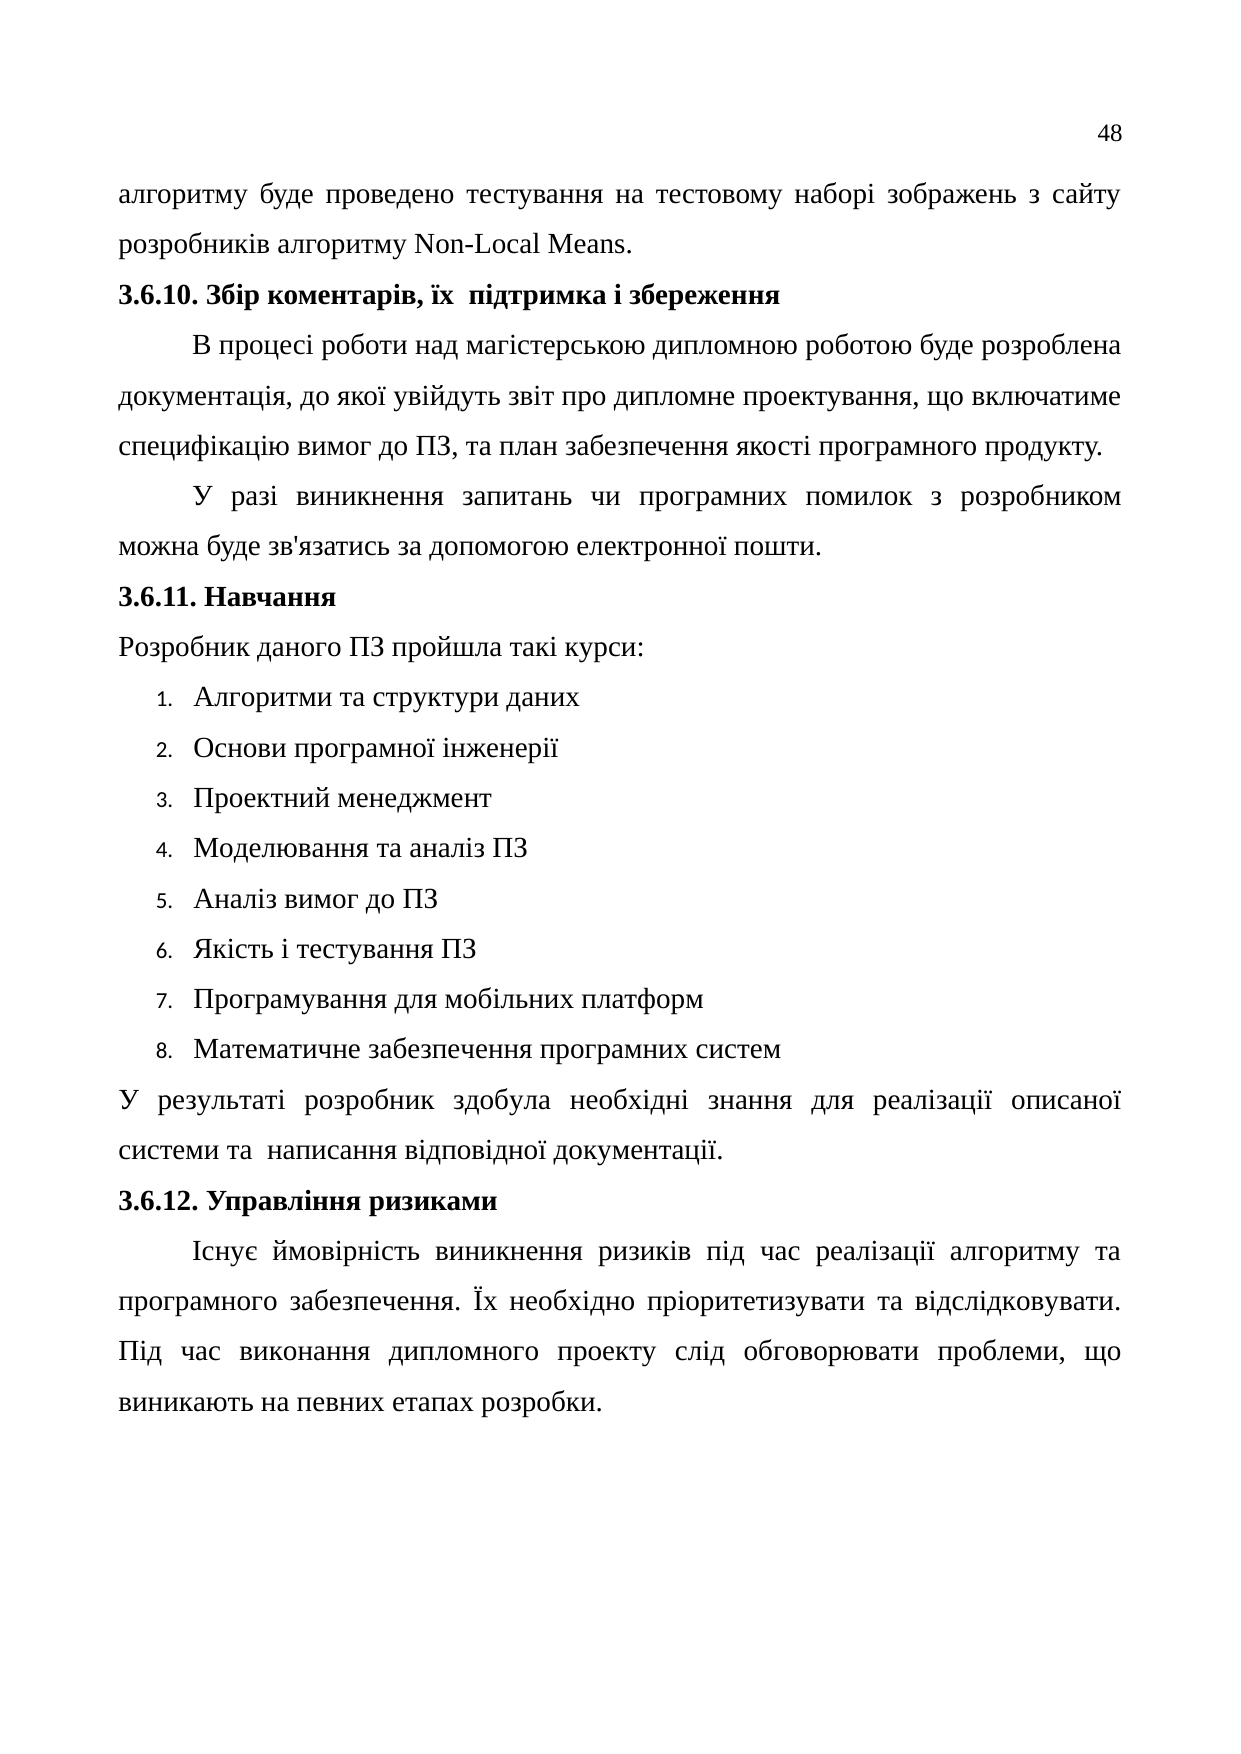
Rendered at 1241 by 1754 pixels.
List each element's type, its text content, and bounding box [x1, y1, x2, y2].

list Програмування для мобільних платформ [156, 981, 1122, 1015]
text Розробник даного ПЗ пройшла такі курси: [118, 629, 1122, 663]
text алгоритму буде проведено тестування на тестовому наборі зображень з сайту розробників алгоритму Non-Local Means. [118, 176, 1122, 260]
list Аналіз вимог до ПЗ [156, 881, 1122, 914]
text У разі виникнення запитань чи програмних помилок з розробником можна буде зв'язатись за допомогою електронної пошти. [118, 478, 1122, 562]
subtitle 3.6.11. Навчання [118, 579, 1122, 612]
subtitle 3.6.10. Збір коментарів, їх підтримка і збереження [118, 277, 1122, 311]
subtitle 3.6.12. Управління ризиками [118, 1183, 1122, 1216]
text Існує ймовірність виникнення ризиків під час реалізації алгоритму та програмного забезпечення. Їх необхідно пріоритетизувати та відслідковувати. Під час виконання дипломного проекту слід обговорювати проблеми, що виникають на певних етапах розробки. [118, 1233, 1122, 1417]
text В процесі роботи над магістерською дипломною роботою буде розроблена документація, до якої увійдуть звіт про дипломне проектування, що включатиме специфікацію вимог до ПЗ, та план забезпечення якості програмного продукту. [118, 327, 1122, 461]
text У результаті розробник здобула необхідні знання для реалізації описаної системи та написання відповідної документації. [118, 1082, 1122, 1166]
list Математичне забезпечення програмних систем [156, 1032, 1122, 1065]
list Якість і тестування ПЗ [156, 931, 1122, 964]
list Моделювання та аналіз ПЗ [156, 830, 1122, 864]
list Основи програмної інженерії [156, 730, 1122, 763]
list Алгоритми та структури даних [156, 679, 1122, 713]
list Проектний менеджмент [156, 780, 1122, 814]
